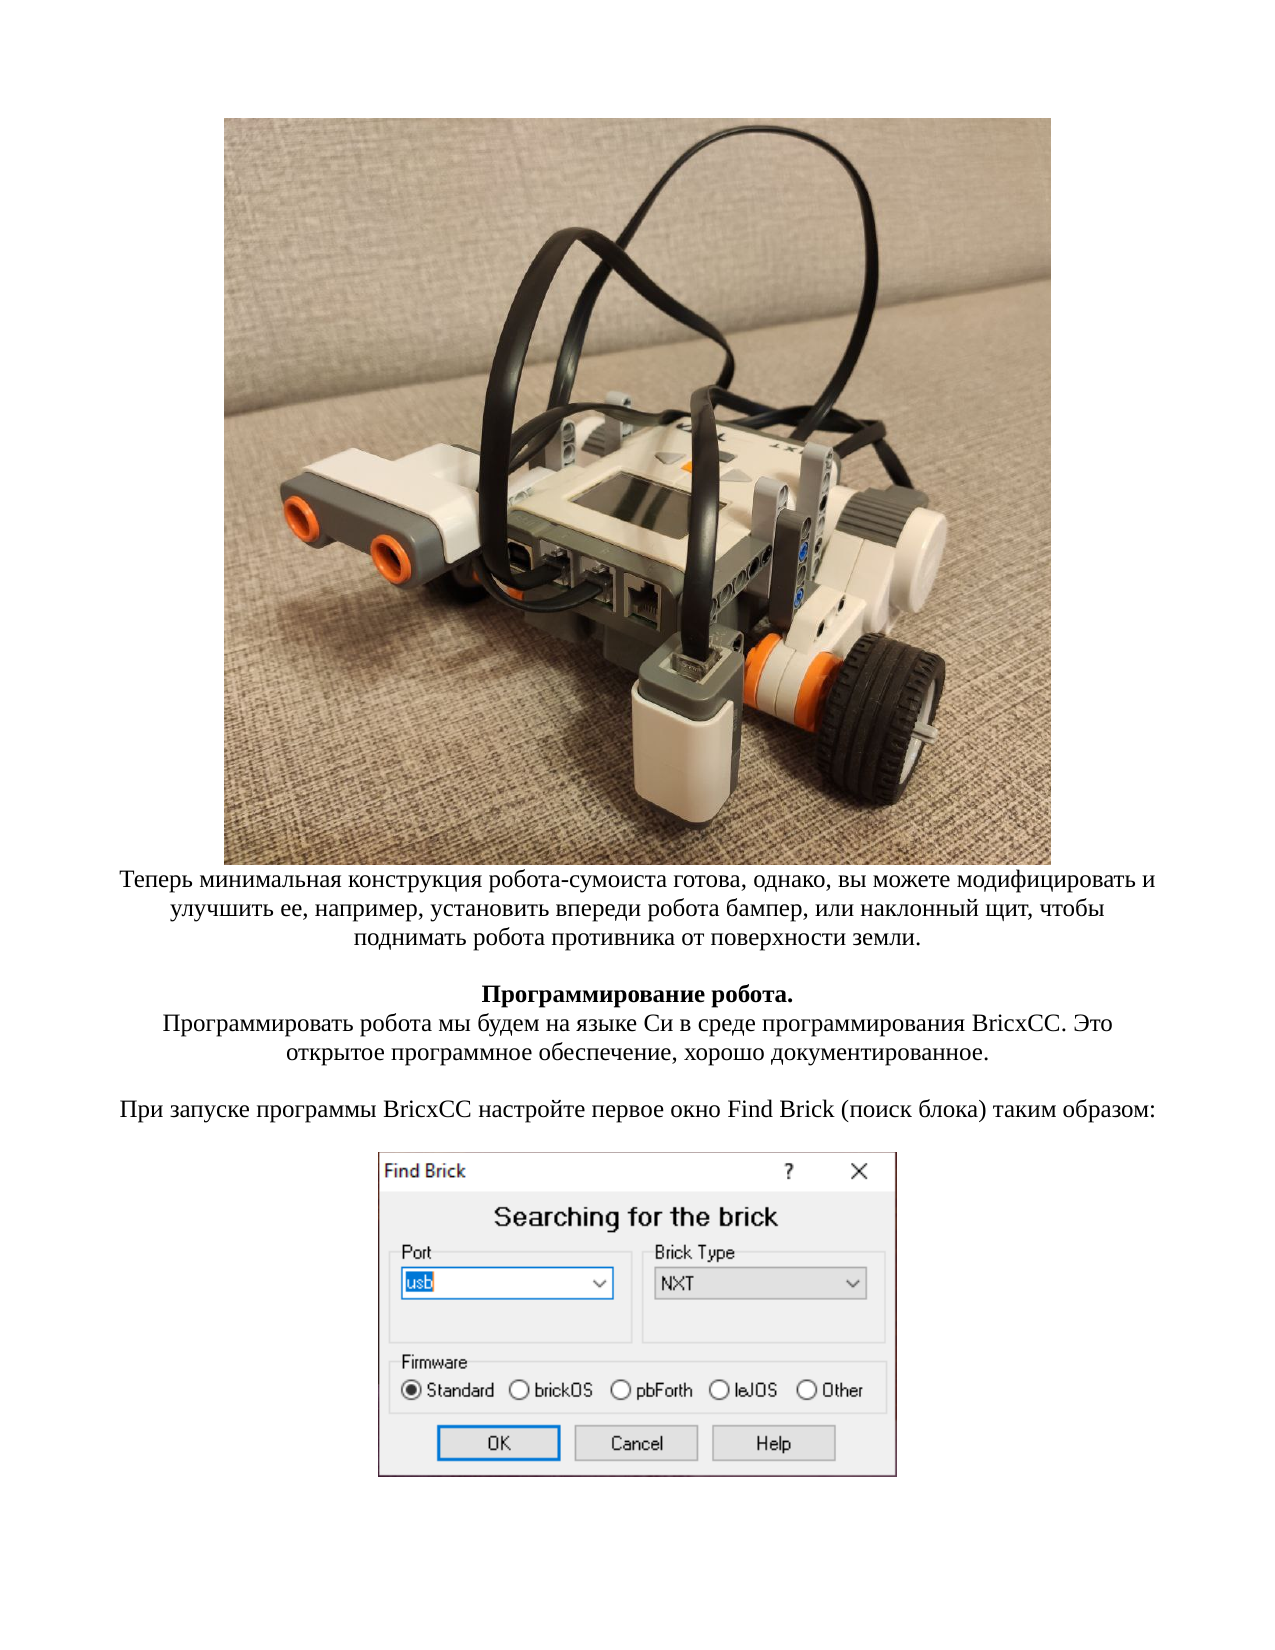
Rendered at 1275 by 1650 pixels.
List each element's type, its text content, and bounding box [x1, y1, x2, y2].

text При запуске программы BricxCC настройте первое окно Find Brick (поиск блока) таким образом: [118, 1094, 1157, 1123]
text Теперь минимальная конструкция робота-сумоиста готова, однако, вы можете модифицировать и улучшить ее, например, установить впереди робота бампер, или наклонный щит, чтобы поднимать робота противника от поверхности земли. [118, 864, 1157, 951]
text Программирование робота. [118, 979, 1157, 1008]
picture [224, 118, 1051, 865]
picture [378, 1152, 897, 1477]
text Программировать робота мы будем на языке Си в среде программирования BricxCC. Это открытое программное обеспечение, хорошо документированное. [118, 1008, 1157, 1066]
